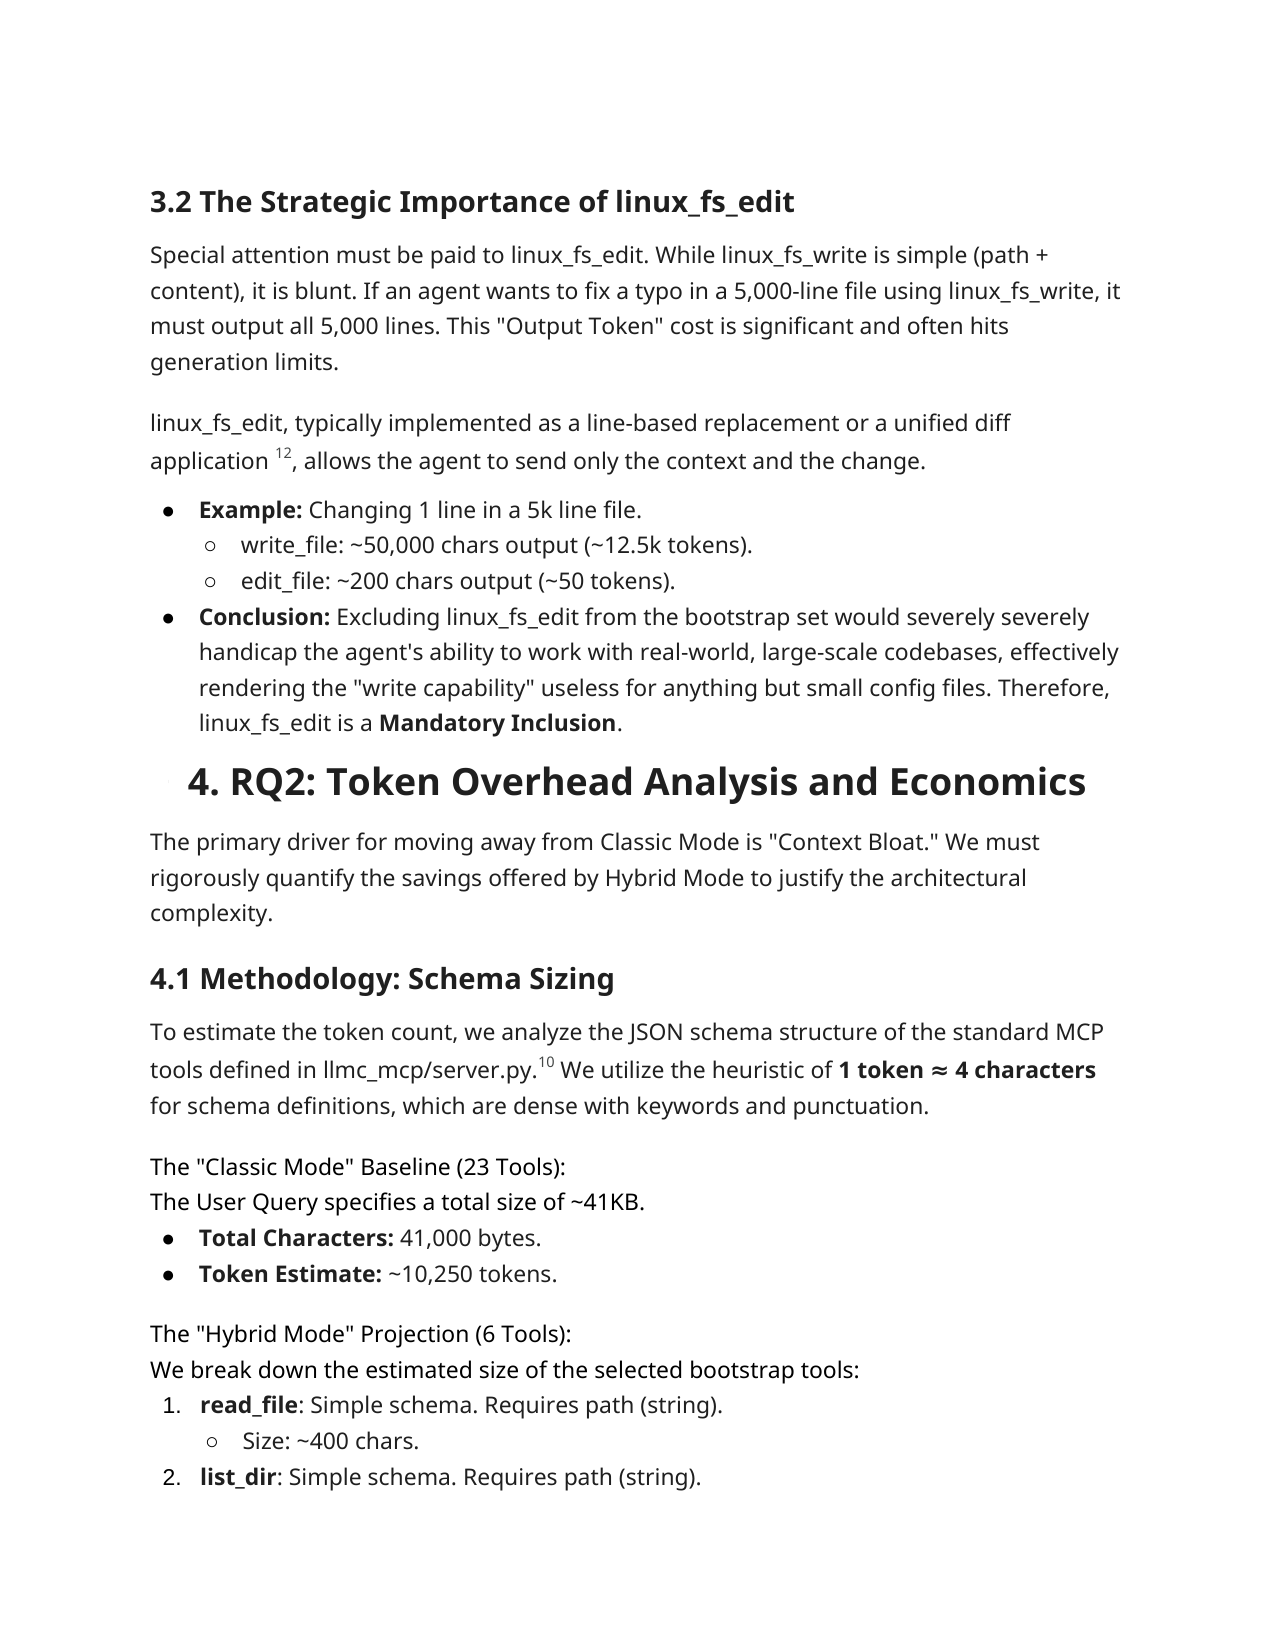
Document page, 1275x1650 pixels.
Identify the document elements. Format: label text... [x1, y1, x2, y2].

list Example: Changing 1 line in a 5k line file. [161, 494, 1125, 525]
list Size: ~400 chars. [205, 1425, 1125, 1456]
subtitle 3.2 The Strategic Importance of linux_fs_edit [150, 181, 1125, 221]
list edit_file: ~200 chars output (~50 tokens). [203, 565, 1125, 596]
list Conclusion: Excluding linux_fs_edit from the bootstrap set would severely severely handicap the agent's ability to work with real-world, large-scale codebases, effectively rendering the "write capability" useless for anything but small config files. Therefore, linux_fs_edit is a Mandatory Inclusion. [161, 601, 1125, 739]
text The primary driver for moving away from Classic Mode is "Context Bloat." We must rigorously quantify the savings offered by Hybrid Mode to justify the architectural complexity. [150, 826, 1125, 929]
text We break down the estimated size of the selected bootstrap tools: [150, 1354, 1125, 1385]
text The User Query specifies a total size of ~41KB. [150, 1186, 1125, 1218]
list Token Estimate: ~10,250 tokens. [161, 1258, 1125, 1289]
text The "Hybrid Mode" Projection (6 Tools): [150, 1318, 1125, 1349]
list list_dir: Simple schema. Requires path (string). [162, 1461, 1125, 1492]
list write_file: ~50,000 chars output (~12.5k tokens). [203, 529, 1125, 561]
text The "Classic Mode" Baseline (23 Tools): [150, 1151, 1125, 1182]
text To estimate the token count, we analyze the JSON schema structure of the standard MCP tools defined in llmc_mcp/server.py.10 We utilize the heuristic of 1 token ≈ 4 characters for schema definitions, which are dense with keywords and punctuation. [150, 1016, 1125, 1121]
subtitle 4.1 Methodology: Schema Sizing [150, 958, 1125, 998]
subtitle 4. RQ2: Token Overhead Analysis and Economics [150, 756, 1125, 807]
list Total Characters: 41,000 bytes. [161, 1222, 1125, 1253]
text Special attention must be paid to linux_fs_edit. While linux_fs_write is simple (path + content), it is blunt. If an agent wants to fix a typo in a 5,000-line file using linux_fs_write, it must output all 5,000 lines. This "Output Token" cost is significant and often hits generation limits. [150, 239, 1125, 377]
list read_file: Simple schema. Requires path (string). [162, 1389, 1125, 1421]
text linux_fs_edit, typically implemented as a line-based replacement or a unified diff application 12, allows the agent to send only the context and the change. [150, 406, 1125, 476]
